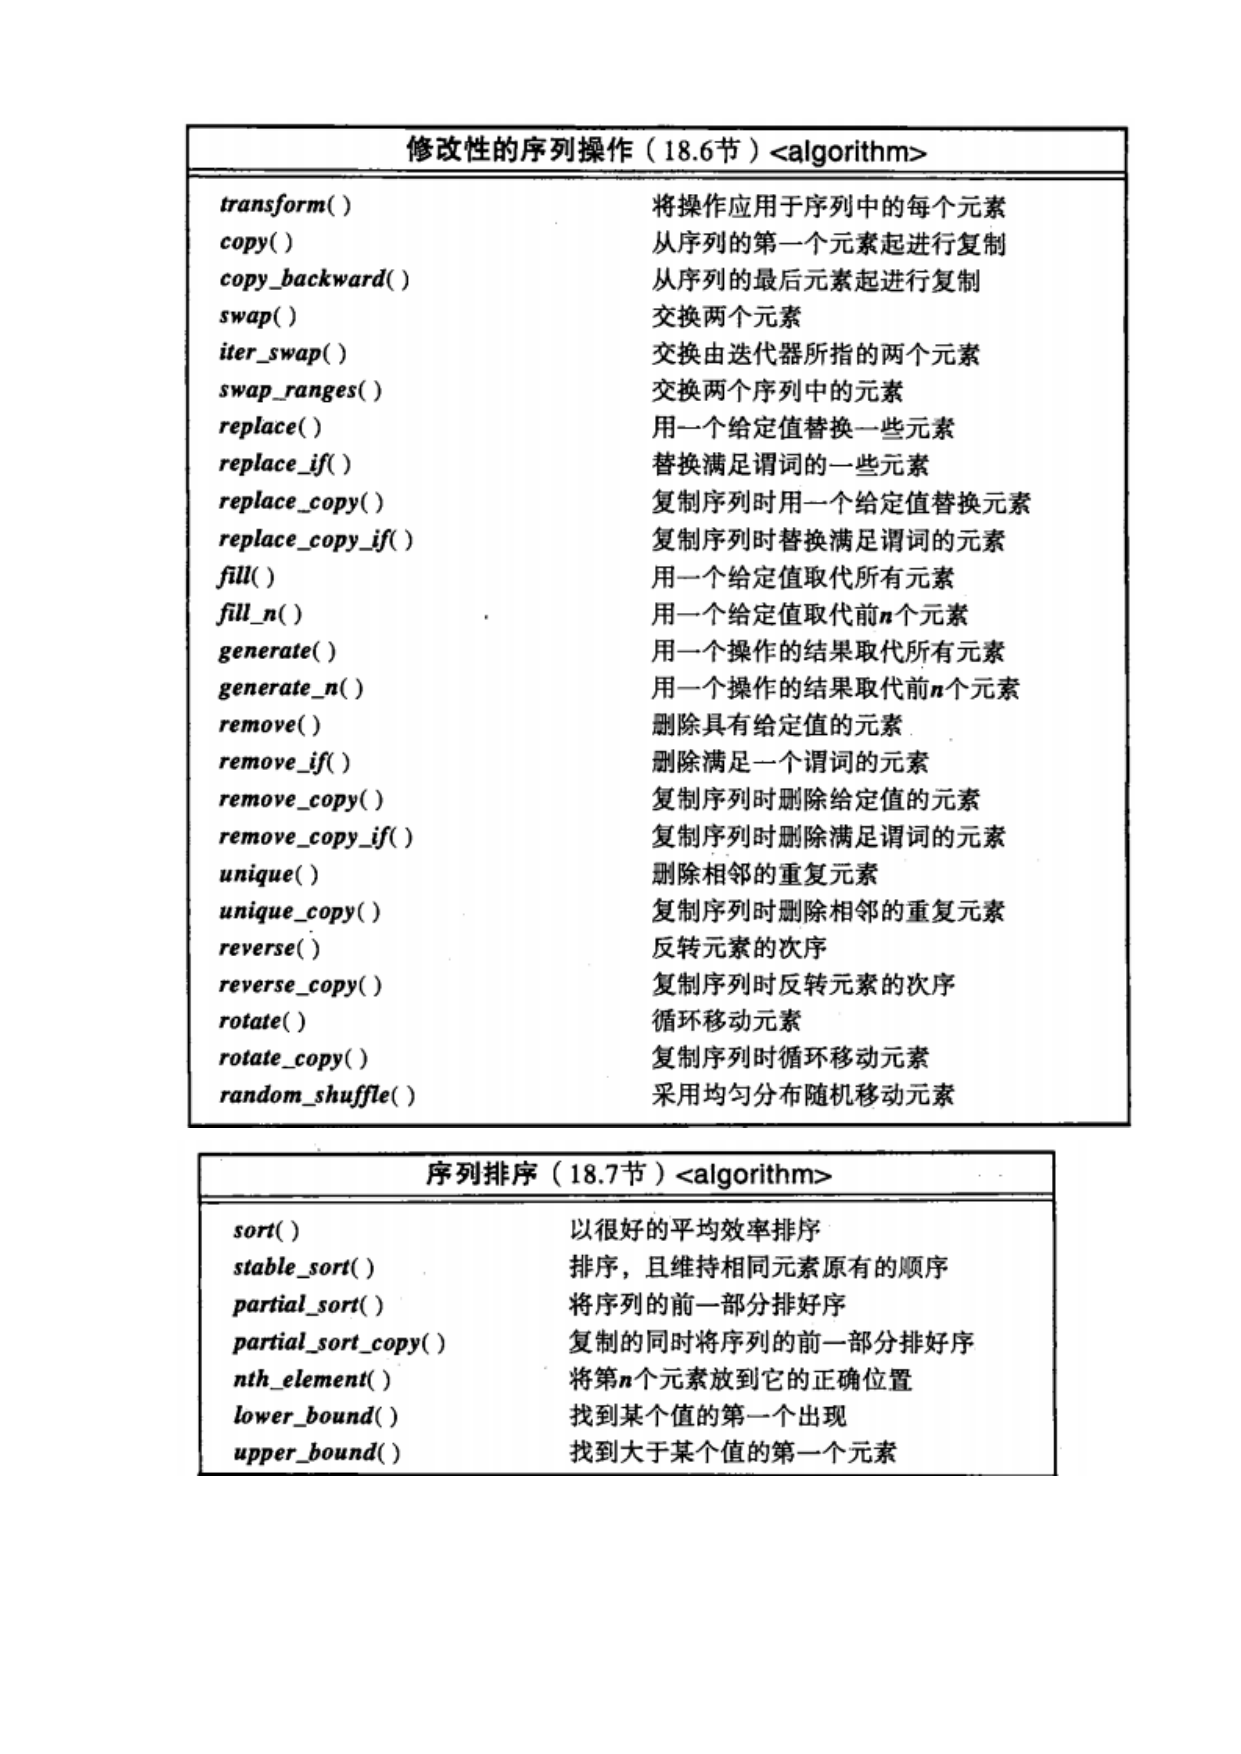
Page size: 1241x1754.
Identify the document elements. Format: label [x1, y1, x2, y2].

picture [177, 118, 1135, 1128]
picture [177, 1140, 1087, 1476]
